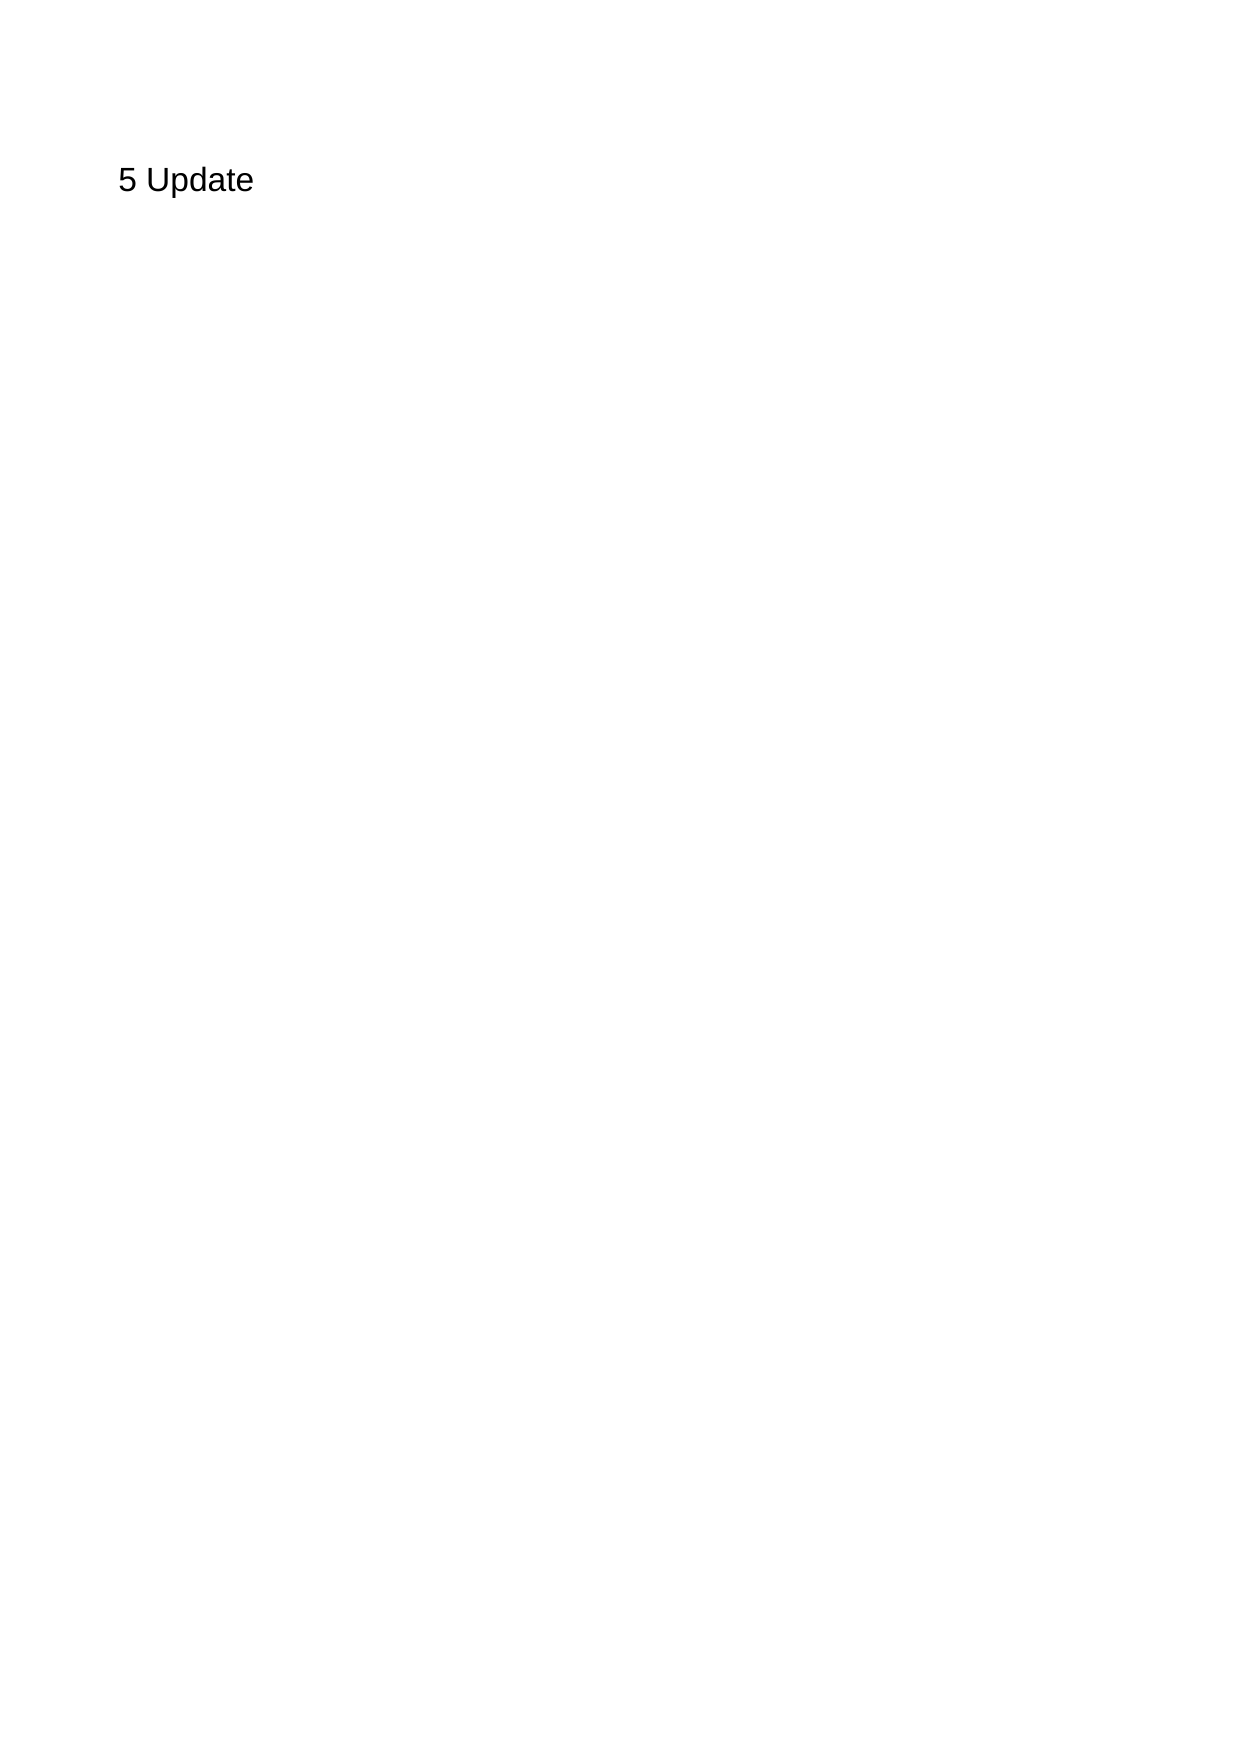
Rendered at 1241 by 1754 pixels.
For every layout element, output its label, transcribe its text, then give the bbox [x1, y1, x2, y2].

subtitle 5 Update [118, 159, 1122, 198]
